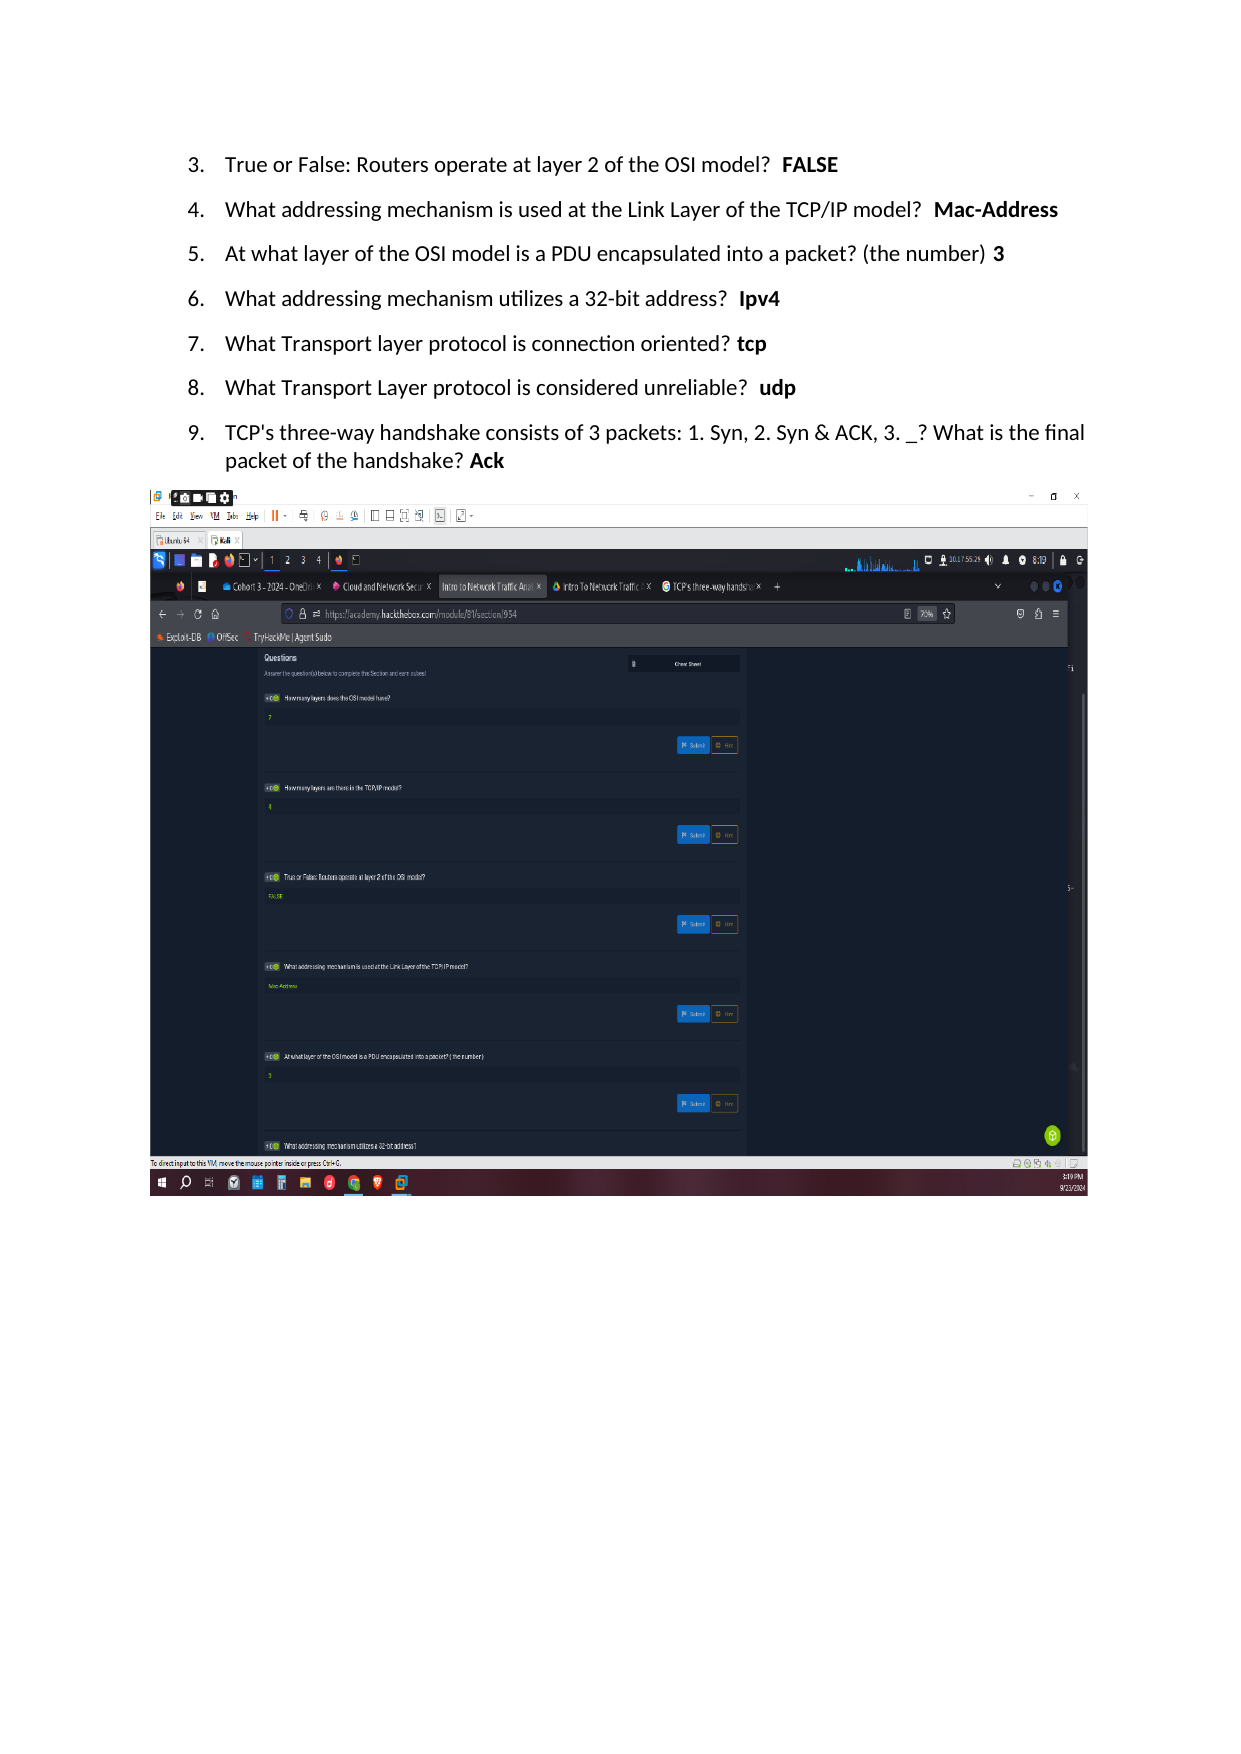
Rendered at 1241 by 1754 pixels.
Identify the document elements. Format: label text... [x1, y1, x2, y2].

list What addressing mechanism is used at the Link Layer of the TCP/IP model? Mac-Address [187, 195, 1090, 223]
list What Transport layer protocol is connection oriented? tcp [187, 329, 1090, 357]
list At what layer of the OSI model is a PDU encapsulated into a packet? (the number) 3 [187, 239, 1090, 267]
list What Transport Layer protocol is considered unreliable? udp [187, 373, 1090, 401]
list TCP's three-way handshake consists of 3 packets: 1. Syn, 2. Syn & ACK, 3. _? What is the final packet of the handshake? Ack [187, 418, 1090, 474]
list True or False: Routers operate at layer 2 of the OSI model? FALSE [187, 150, 1090, 178]
list What addressing mechanism utilizes a 32-bit address? Ipv4 [187, 284, 1090, 312]
